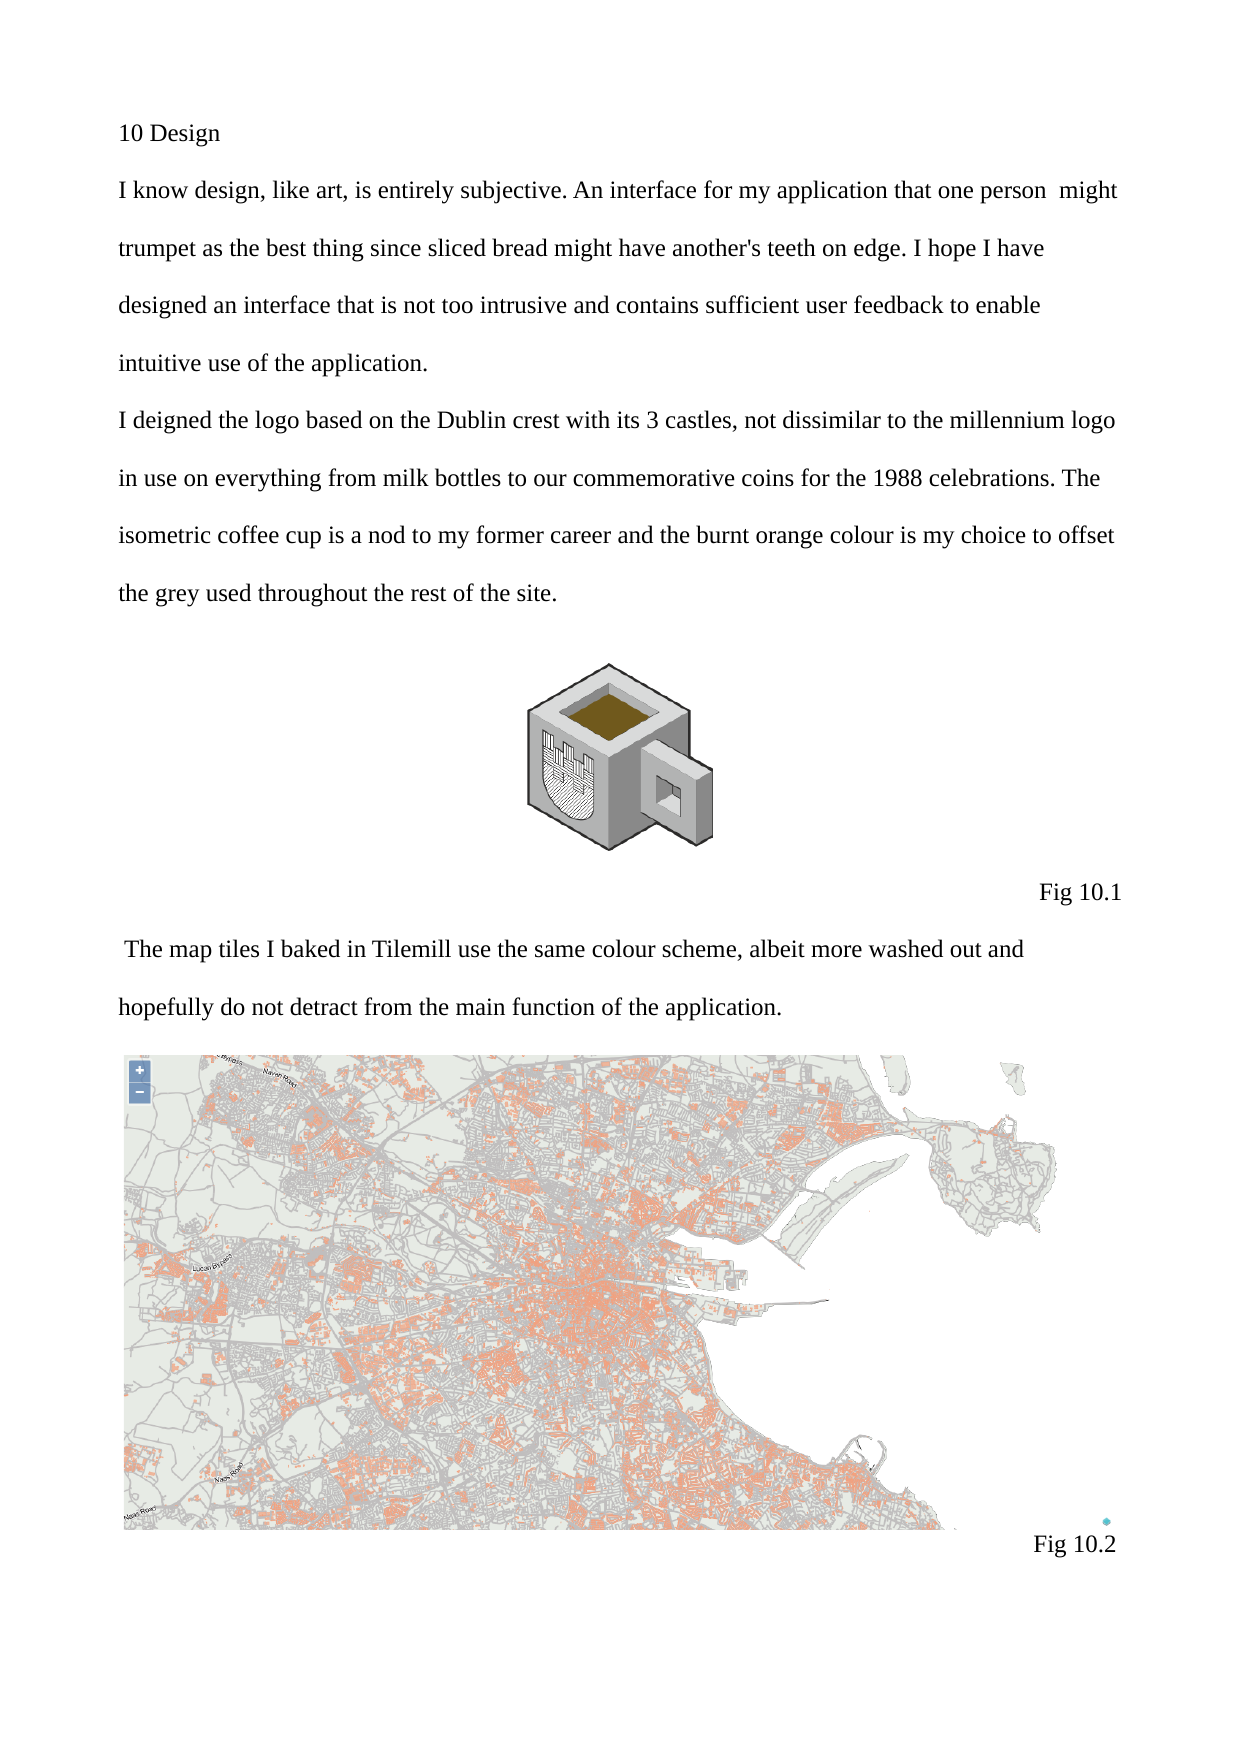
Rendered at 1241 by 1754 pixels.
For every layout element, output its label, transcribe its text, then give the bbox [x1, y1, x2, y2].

table_header [118, 1050, 1122, 1529]
text I deigned the logo based on the Dublin crest with its 3 castles, not dissimilar to the millennium logo in use on everything from milk bottles to our commemorative coins for the 1988 celebrations. The isometric coffee cup is a nod to my former career and the burnt orange colour is my choice to offset the grey used throughout the rest of the site. [118, 406, 1122, 607]
text The map tiles I baked in Tilemill use the same colour scheme, albeit more washed out and hopefully do not detract from the main function of the application. [118, 934, 1122, 1021]
text I know design, like art, is entirely subjective. An interface for my application that one person might trumpet as the best thing since sliced bread might have another's teeth on edge. I hope I have designed an interface that is not too intrusive and contains sufficient user feedback to enable intuitive use of the application. [118, 176, 1122, 377]
text Fig 10.1 [118, 877, 1122, 906]
table_header Fig 10.2 [118, 1530, 1122, 1564]
picture [123, 1055, 1117, 1530]
text 10 Design [118, 118, 1122, 147]
picture [527, 663, 713, 851]
table_header [118, 636, 1122, 877]
